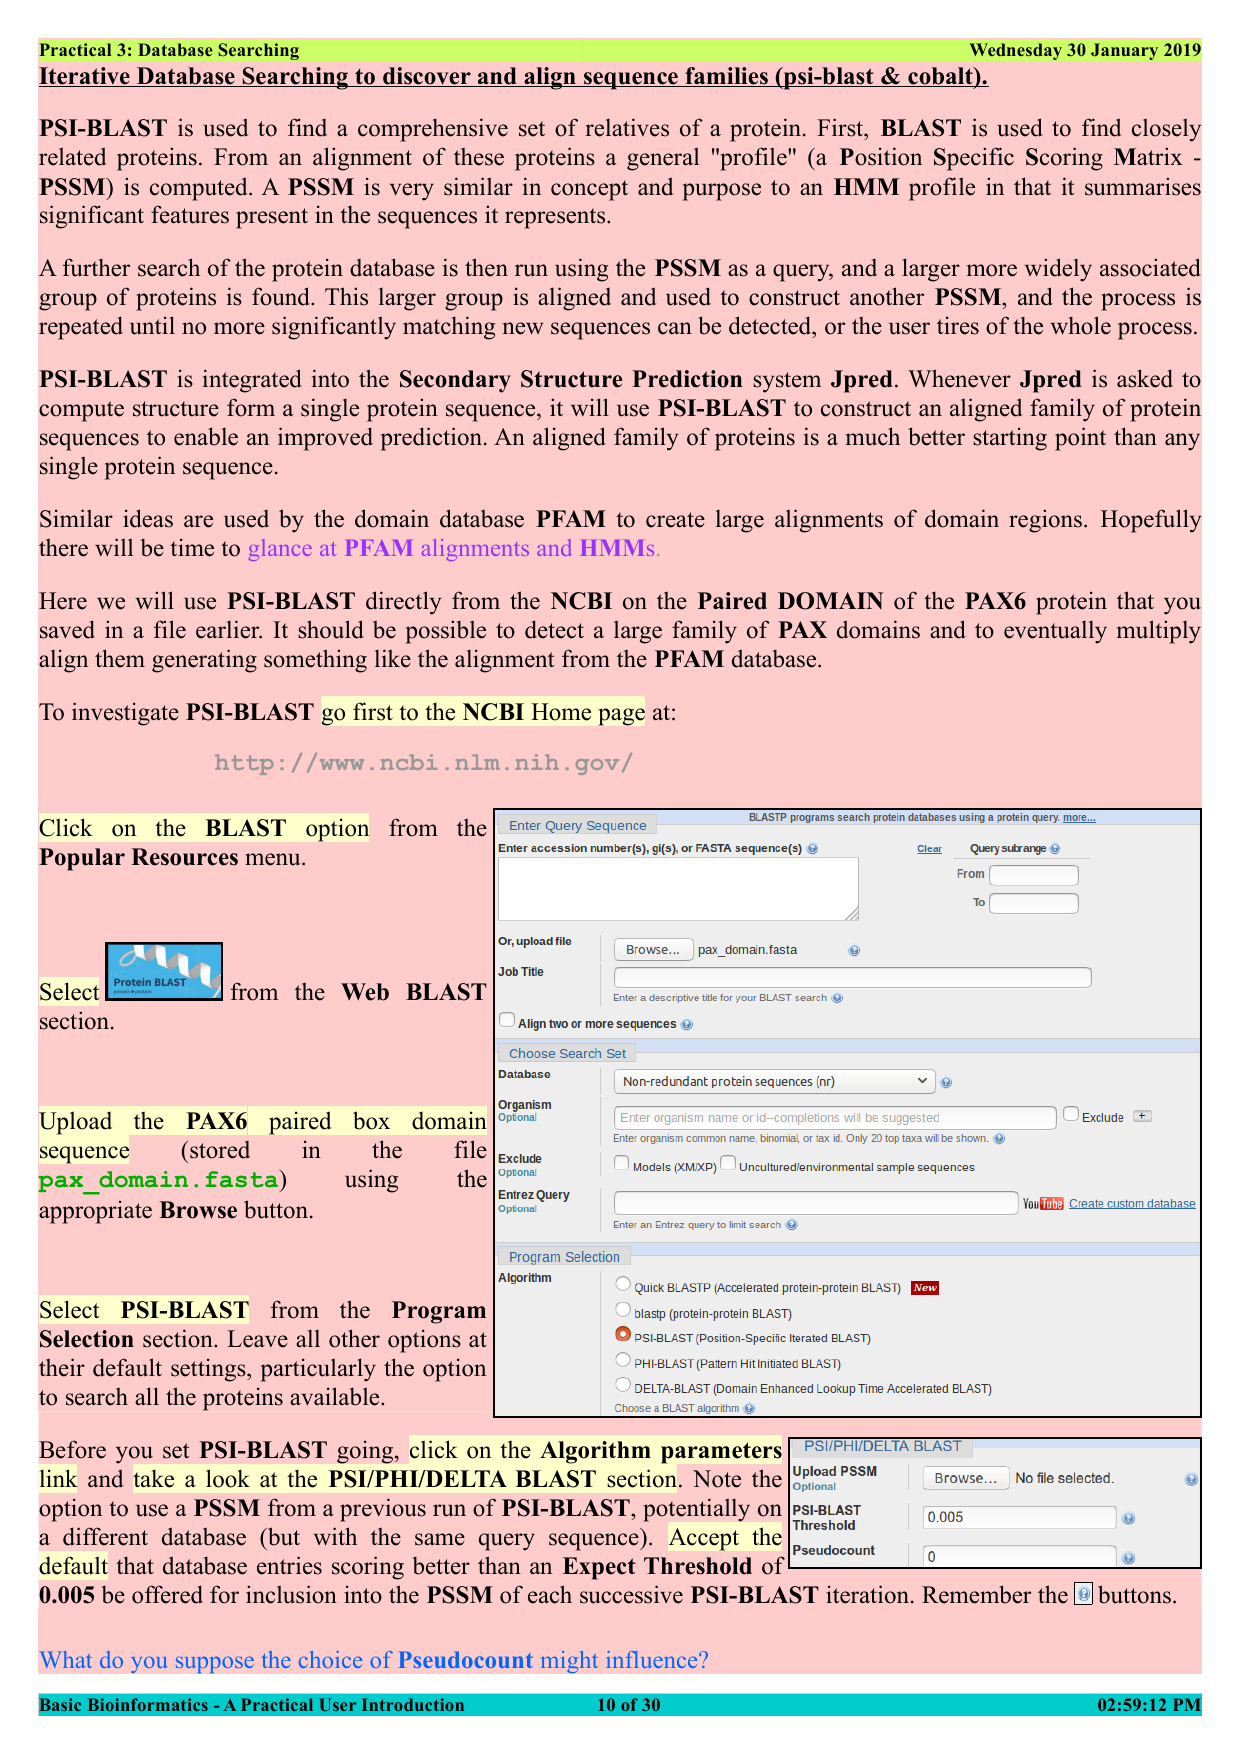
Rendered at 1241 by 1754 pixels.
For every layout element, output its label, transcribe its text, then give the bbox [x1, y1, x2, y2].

picture [108, 944, 221, 998]
text A further search of the protein database is then run using the PSSM as a query, and a larger more widely associated group of proteins is found. This larger group is aligned and used to construct another PSSM, and the process is repeated until no more significantly matching new sequences can be detected, or the user tires of the whole process. [38, 253, 1202, 340]
text Iterative Database Searching to discover and align sequence families (psi-blast & cobalt). [38, 61, 1202, 89]
text Click on the BLAST option from the Popular Resources menu. [38, 813, 493, 871]
text Upload the PAX6 paired box domain sequence (stored in the file pax_domain.fasta) using the appropriate Browse button. [38, 1106, 493, 1224]
text PSI-BLAST is used to find a comprehensive set of relatives of a protein. First, BLAST is used to find closely related proteins. From an alignment of these proteins a general "profile" (a Position Specific Scoring Matrix - PSSM) is computed. A PSSM is very similar in concept and purpose to an HMM profile in that it summarises significant features present in the sequences it represents. [38, 113, 1202, 229]
text What do you suppose the choice of Pseudocount might influence? [38, 1645, 1202, 1674]
text Before you set PSI-BLAST going, click on the Algorithm parameters link and take a look at the PSI/PHI/DELTA BLAST section. Note the option to use a PSSM from a previous run of PSI-BLAST, potentially on a different database (but with the same query sequence). Accept the default that database entries scoring better than an Expect Threshold of 0.005 be offered for inclusion into the PSSM of each successive PSI-BLAST iteration. Remember thebuttons. [38, 1435, 1202, 1609]
text Selectfrom the Web BLAST section. [38, 942, 493, 1035]
picture [495, 810, 1200, 1416]
text To investigate PSI-BLAST go first to the NCBI Home page at: [38, 696, 1202, 726]
picture [1075, 1583, 1092, 1604]
text http://www.ncbi.nlm.nih.gov/ [38, 749, 1202, 778]
text Here we will use PSI-BLAST directly from the NCBI on the Paired DOMAIN of the PAX6 protein that you saved in a file earlier. It should be possible to detect a large family of PAX domains and to eventually multiply align them generating something like the alignment from the PFAM database. [38, 586, 1202, 673]
text Similar ideas are used by the domain database PFAM to create large alignments of domain regions. Hopefully there will be time to glance at PFAM alignments and HMMs. [38, 504, 1202, 562]
picture [790, 1439, 1200, 1567]
text Select PSI-BLAST from the Program Selection section. Leave all other options at their default settings, particularly the option to search all the proteins available. [38, 1295, 493, 1411]
text PSI-BLAST is integrated into the Secondary Structure Prediction system Jpred. Whenever Jpred is asked to compute structure form a single protein sequence, it will use PSI-BLAST to construct an aligned family of protein sequences to enable an improved prediction. An aligned family of proteins is a much better starting point than any single protein sequence. [38, 364, 1202, 480]
